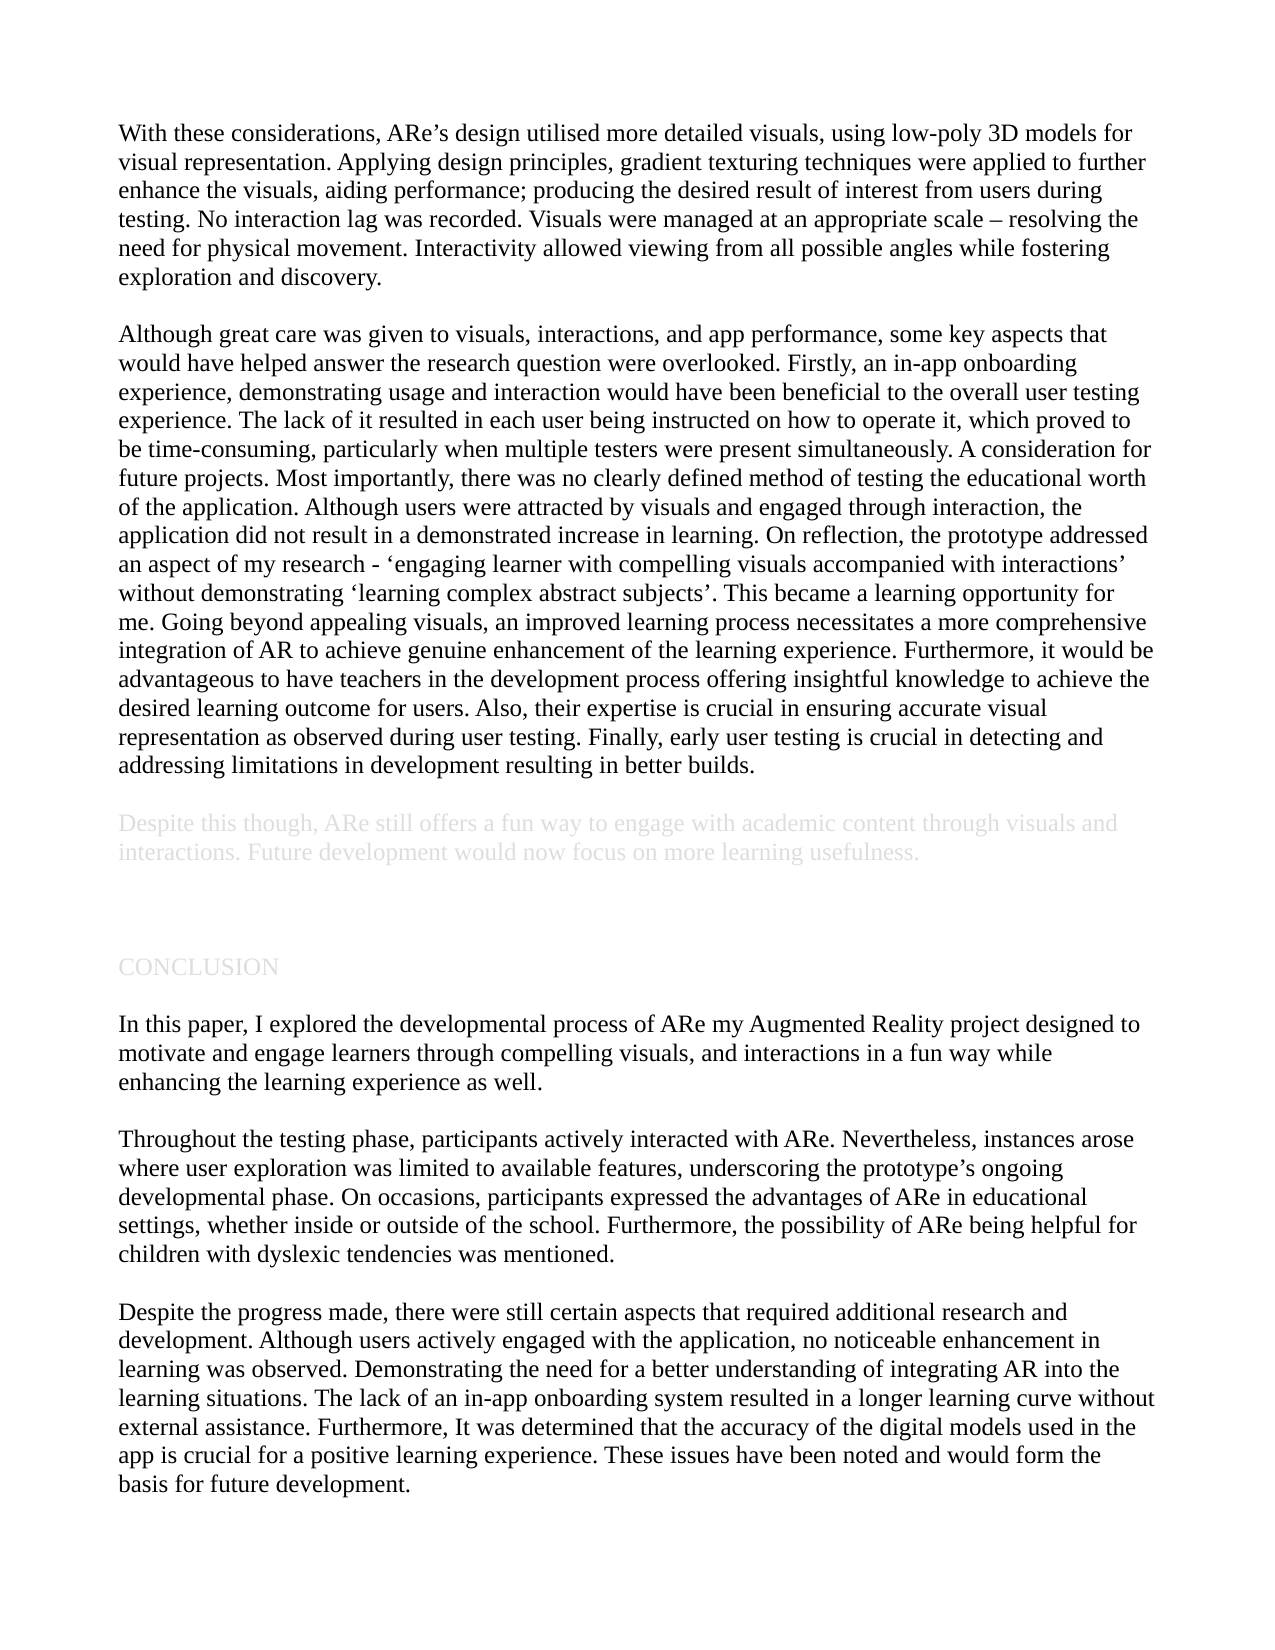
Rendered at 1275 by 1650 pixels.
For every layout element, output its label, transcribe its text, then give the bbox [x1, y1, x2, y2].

text Throughout the testing phase, participants actively interacted with ARe. Nevertheless, instances arose where user exploration was limited to available features, underscoring the prototype’s ongoing developmental phase. On occasions, participants expressed the advantages of ARe in educational settings, whether inside or outside of the school. Furthermore, the possibility of ARe being helpful for children with dyslexic tendencies was mentioned. [118, 1124, 1157, 1268]
text Despite this though, ARe still offers a fun way to engage with academic content through visuals and interactions. Future development would now focus on more learning usefulness. [118, 808, 1157, 866]
text In this paper, I explored the developmental process of ARe my Augmented Reality project designed to motivate and engage learners through compelling visuals, and interactions in a fun way while enhancing the learning experience as well. [118, 1009, 1157, 1096]
text Despite the progress made, there were still certain aspects that required additional research and development. Although users actively engaged with the application, no noticeable enhancement in learning was observed. Demonstrating the need for a better understanding of integrating AR into the learning situations. The lack of an in-app onboarding system resulted in a longer learning curve without external assistance. Furthermore, It was determined that the accuracy of the digital models used in the app is crucial for a positive learning experience. These issues have been noted and would form the basis for future development. [118, 1297, 1157, 1498]
text With these considerations, ARe’s design utilised more detailed visuals, using low-poly 3D models for visual representation. Applying design principles, gradient texturing techniques were applied to further enhance the visuals, aiding performance; producing the desired result of interest from users during testing. No interaction lag was recorded. Visuals were managed at an appropriate scale – resolving the need for physical movement. Interactivity allowed viewing from all possible angles while fostering exploration and discovery. [118, 118, 1157, 291]
text Although great care was given to visuals, interactions, and app performance, some key aspects that would have helped answer the research question were overlooked. Firstly, an in-app onboarding experience, demonstrating usage and interaction would have been beneficial to the overall user testing experience. The lack of it resulted in each user being instructed on how to operate it, which proved to be time-consuming, particularly when multiple testers were present simultaneously. A consideration for future projects. Most importantly, there was no clearly defined method of testing the educational worth of the application. Although users were attracted by visuals and engaged through interaction, the application did not result in a demonstrated increase in learning. On reflection, the prototype addressed an aspect of my research - ‘engaging learner with compelling visuals accompanied with interactions’ without demonstrating ‘learning complex abstract subjects’. This became a learning opportunity for me. Going beyond appealing visuals, an improved learning process necessitates a more comprehensive integration of AR to achieve genuine enhancement of the learning experience. Furthermore, it would be advantageous to have teachers in the development process offering insightful knowledge to achieve the desired learning outcome for users. Also, their expertise is crucial in ensuring accurate visual representation as observed during user testing. Finally, early user testing is crucial in detecting and addressing limitations in development resulting in better builds. [118, 319, 1157, 779]
text CONCLUSION [118, 952, 1157, 981]
